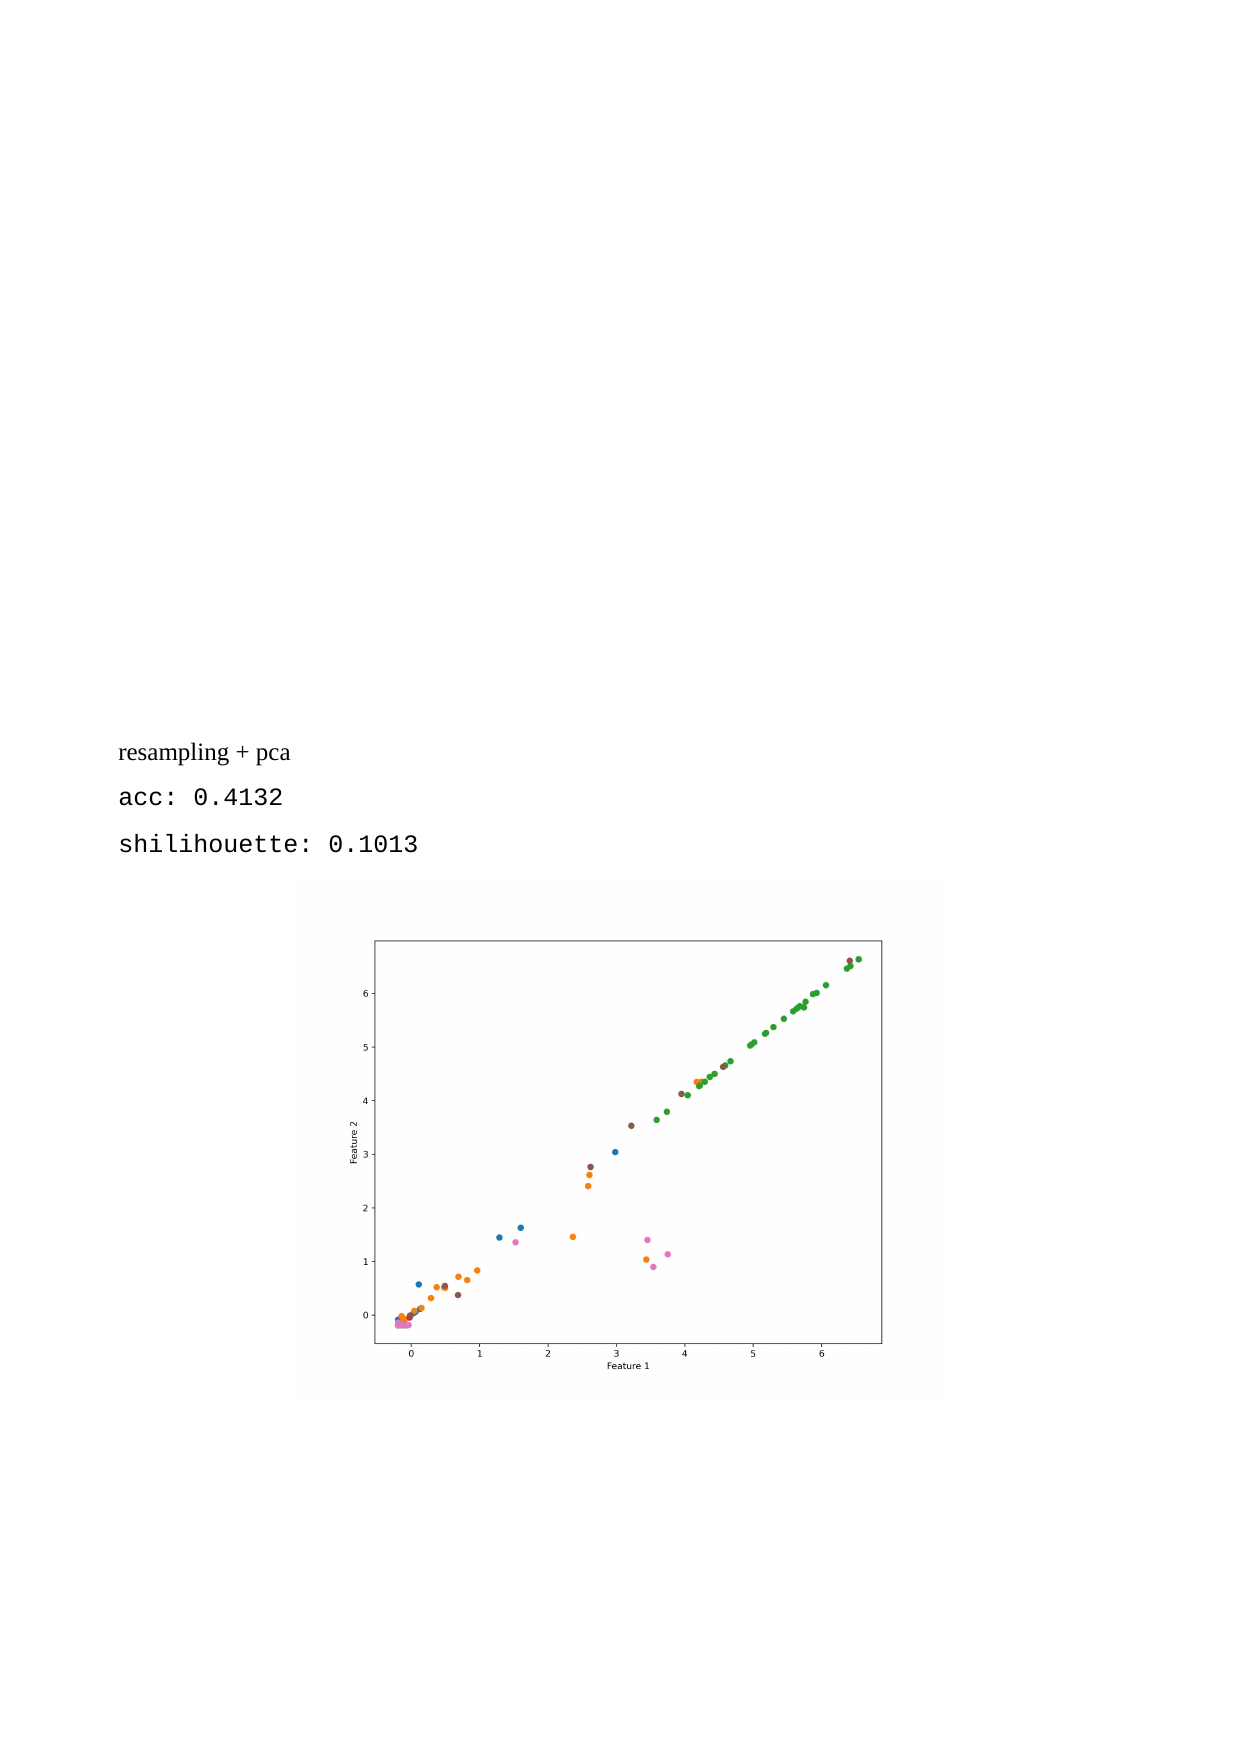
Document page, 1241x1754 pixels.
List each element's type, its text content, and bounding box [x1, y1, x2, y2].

text shilihouette: 0.1013 [118, 832, 1122, 860]
text acc: 0.4132 [118, 784, 1122, 813]
picture [293, 878, 947, 1401]
text resampling + pca [118, 737, 1122, 766]
